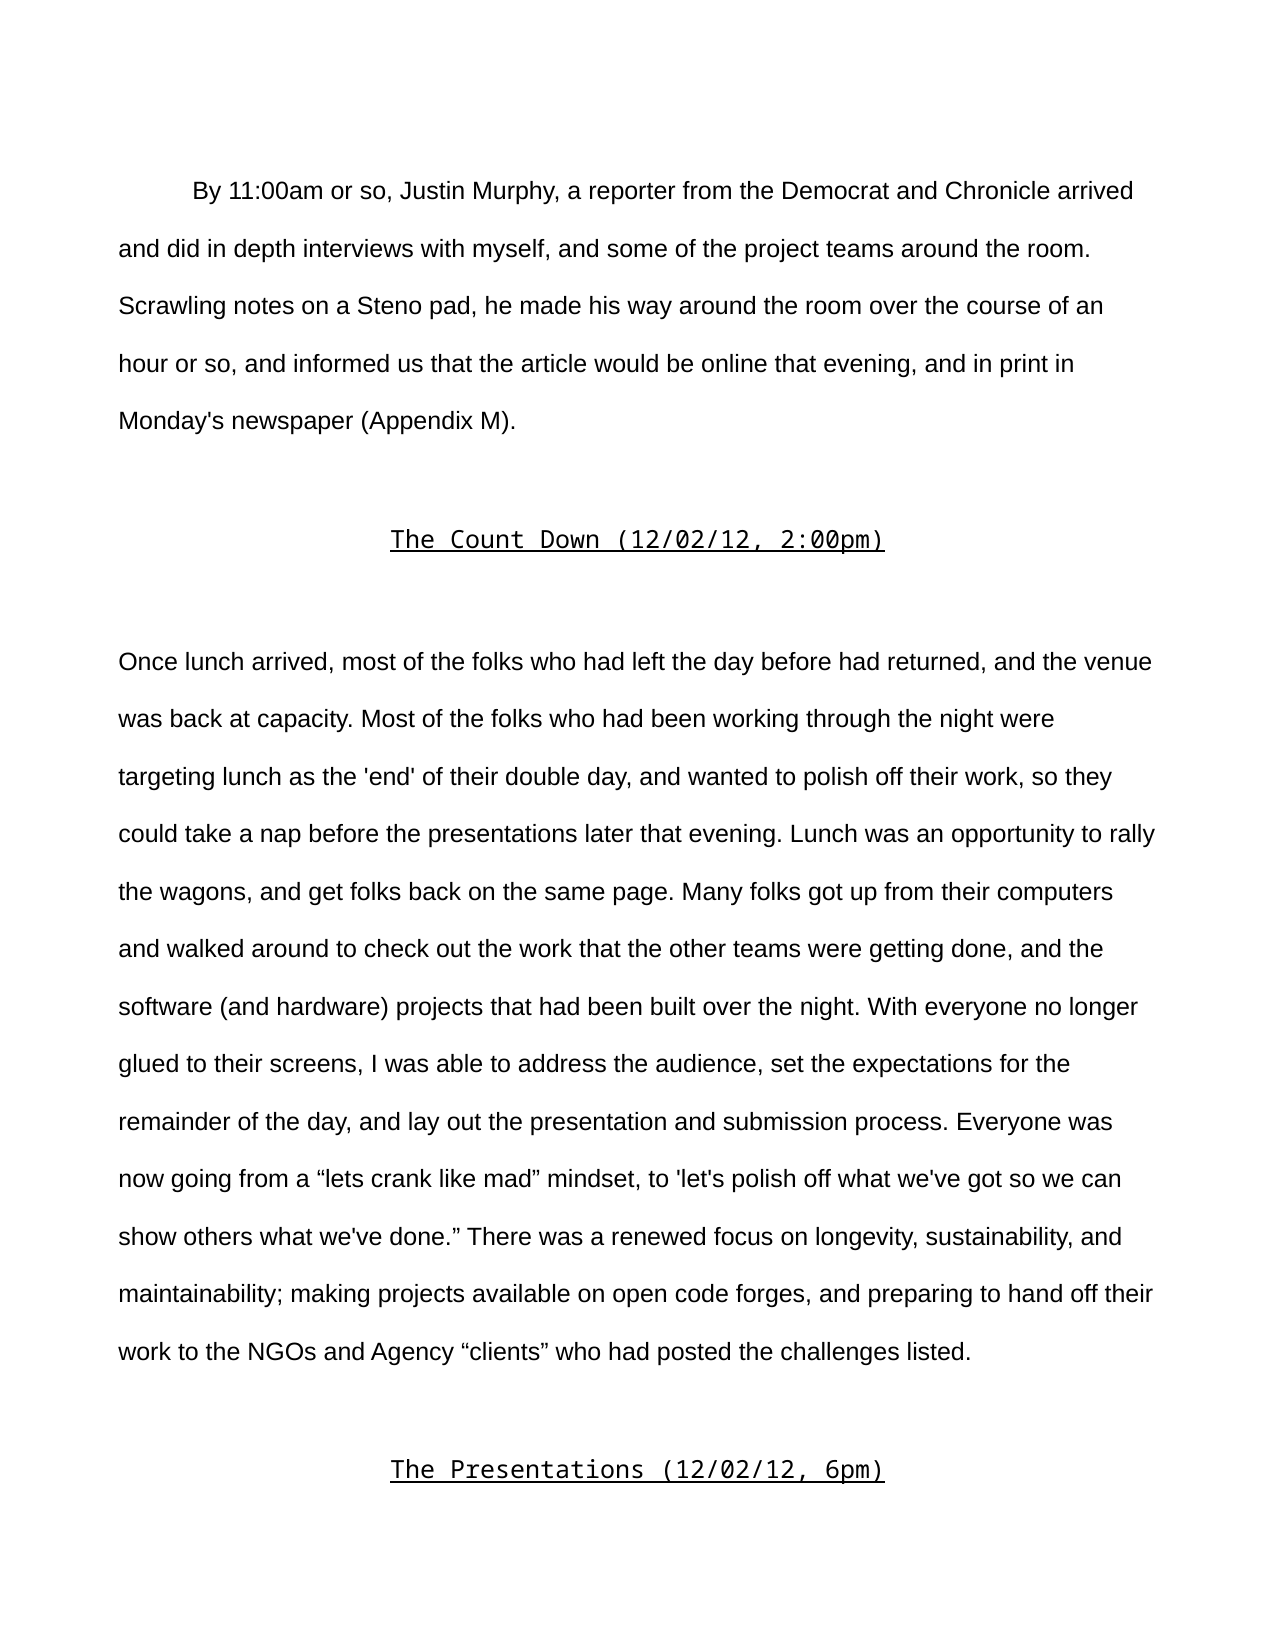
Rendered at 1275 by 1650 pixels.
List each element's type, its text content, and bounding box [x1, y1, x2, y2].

text The Presentations (12/02/12, 6pm) [118, 1452, 1157, 1486]
text By 11:00am or so, Justin Murphy, a reporter from the Democrat and Chronicle arrived and did in depth interviews with myself, and some of the project teams around the room. Scrawling notes on a Steno pad, he made his way around the room over the course of an hour or so, and informed us that the article would be online that evening, and in print in Monday's newspaper (Appendix M). [118, 176, 1157, 435]
text The Count Down (12/02/12, 2:00pm) [118, 521, 1157, 555]
text Once lunch arrived, most of the folks who had left the day before had returned, and the venue was back at capacity. Most of the folks who had been working through the night were targeting lunch as the 'end' of their double day, and wanted to polish off their work, so they could take a nap before the presentations later that evening. Lunch was an opportunity to rally the wagons, and get folks back on the same page. Many folks got up from their computers and walked around to check out the work that the other teams were getting done, and the software (and hardware) projects that had been built over the night. With everyone no longer glued to their screens, I was able to address the audience, set the expectations for the remainder of the day, and lay out the presentation and submission process. Everyone was now going from a “lets crank like mad” mindset, to 'let's polish off what we've got so we can show others what we've done.” There was a renewed focus on longevity, sustainability, and maintainability; making projects available on open code forges, and preparing to hand off their work to the NGOs and Agency “clients” who had posted the challenges listed. [118, 647, 1157, 1366]
